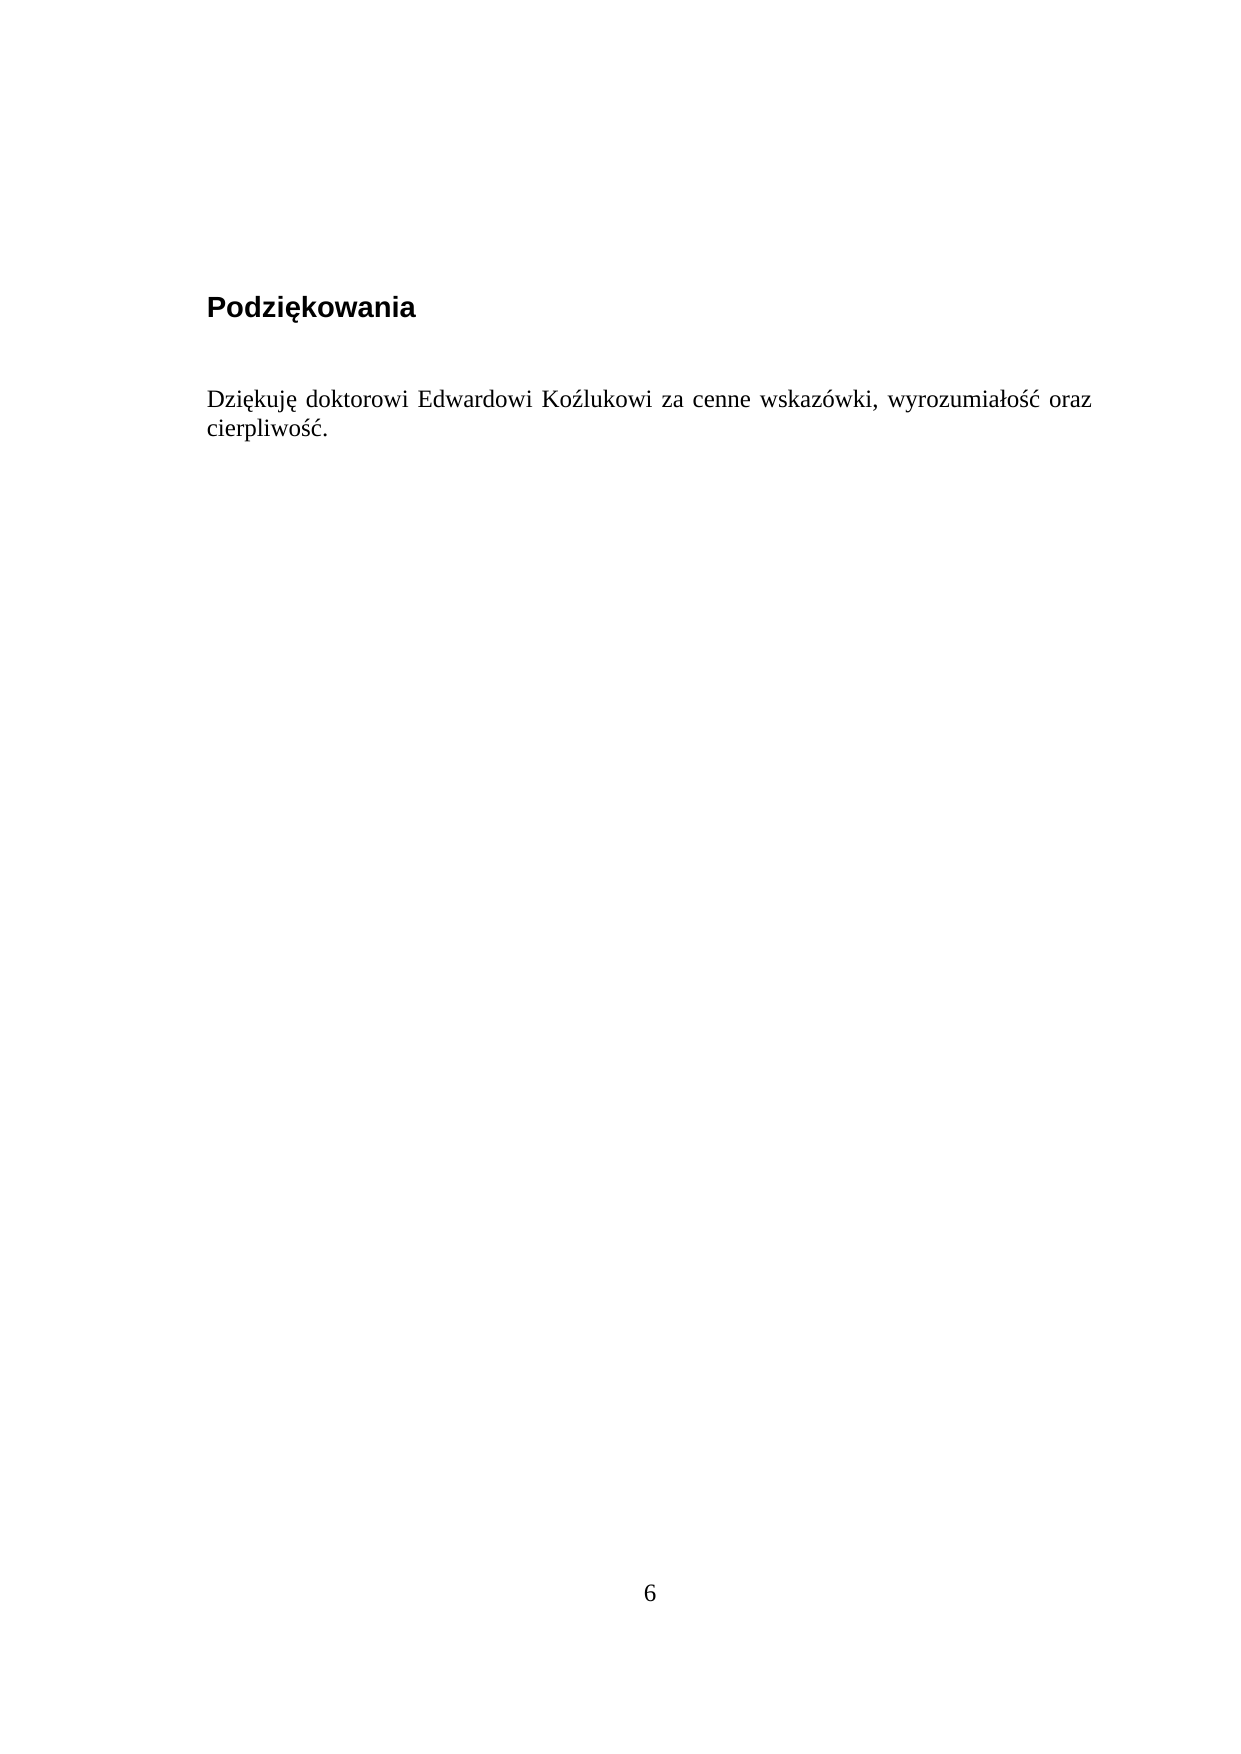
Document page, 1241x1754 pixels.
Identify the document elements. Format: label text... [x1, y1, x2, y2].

text Dziękuję doktorowi Edwardowi Koźlukowi za cenne wskazówki, wyrozumiałość oraz cierpliwość. [207, 384, 1093, 442]
subtitle Podziękowania [207, 290, 1093, 323]
